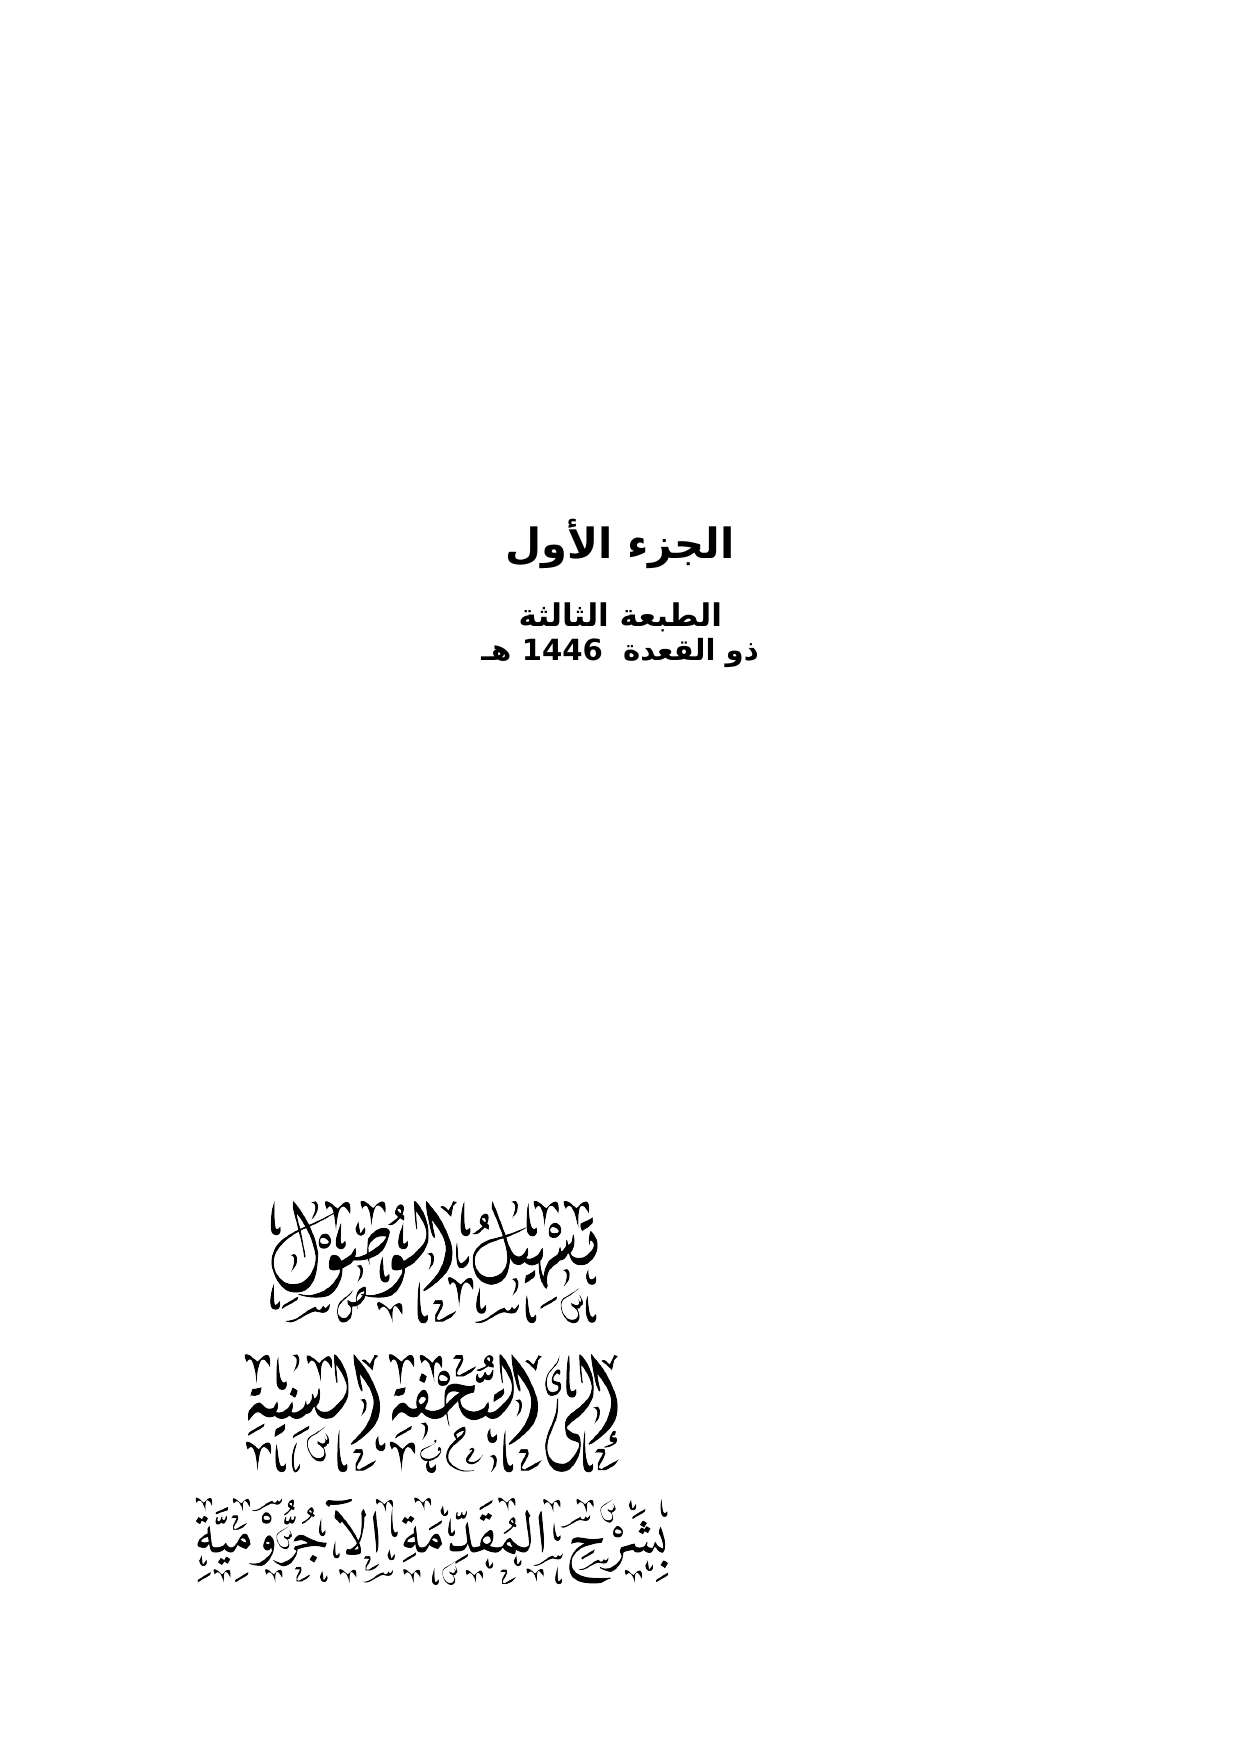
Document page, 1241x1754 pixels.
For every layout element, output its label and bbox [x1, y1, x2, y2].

picture [195, 1201, 669, 1585]
